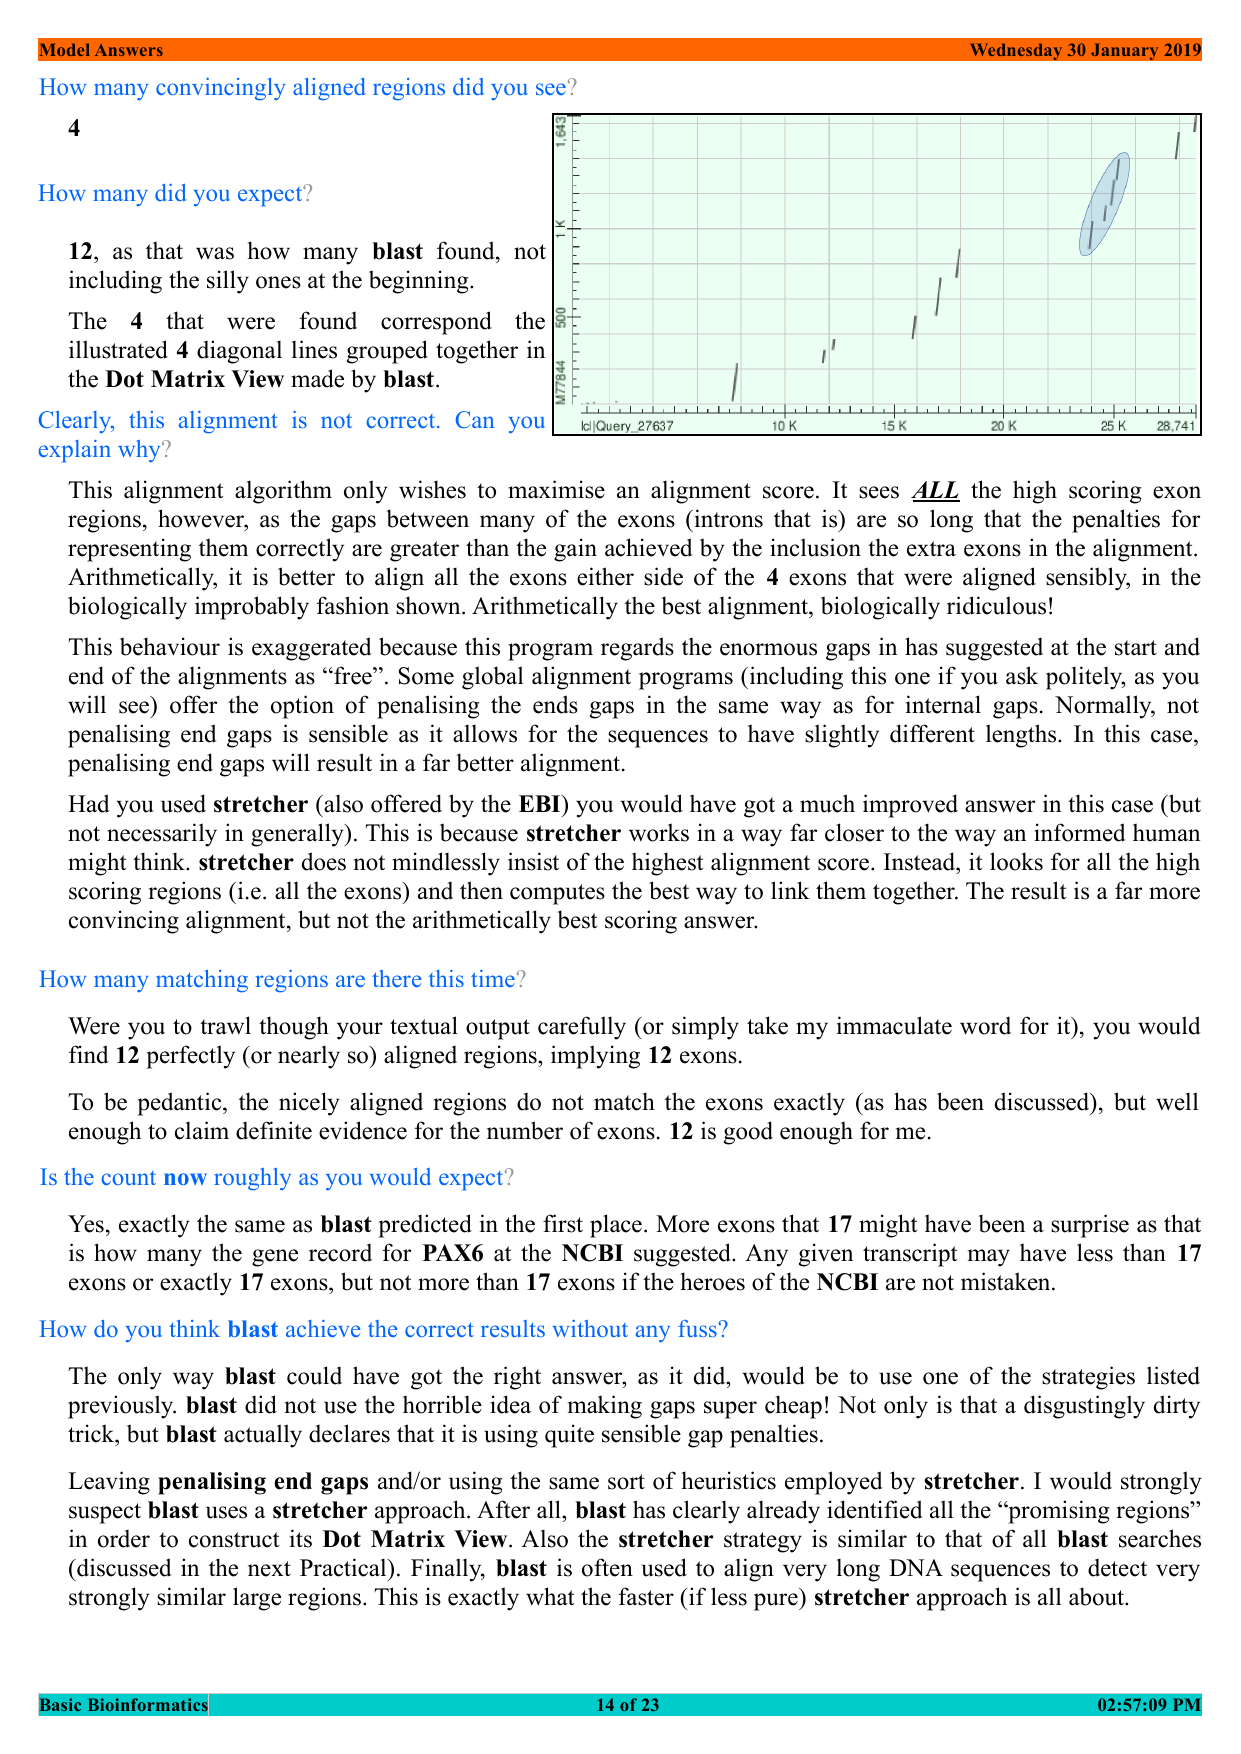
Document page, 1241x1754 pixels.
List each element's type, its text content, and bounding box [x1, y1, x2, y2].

text To be pedantic, the nicely aligned regions do not match the exons exactly (as has been discussed), but well enough to claim definite evidence for the number of exons. 12 is good enough for me. [68, 1086, 1202, 1144]
text 12, as that was how many blast found, not including the silly ones at the beginning. [68, 236, 552, 294]
text Yes, exactly the same as blast predicted in the first place. More exons that 17 might have been a surprise as that is how many the gene record for PAX6 at the NCBI suggested. Any given transcript may have less than 17 exons or exactly 17 exons, but not more than 17 exons if the heroes of the NCBI are not mistaken. [68, 1209, 1202, 1296]
picture [554, 115, 1200, 434]
text How many convincingly aligned regions did you see? [38, 72, 1202, 101]
text This alignment algorithm only wishes to maximise an alignment score. It sees ALL the high scoring exon regions, however, as the gaps between many of the exons (introns that is) are so long that the penalties for representing them correctly are greater than the gain achieved by the inclusion the extra exons in the alignment. Arithmetically, it is better to align all the exons either side of the 4 exons that were aligned sensibly, in the biologically improbably fashion shown. Arithmetically the best alignment, biologically ridiculous! [68, 475, 1202, 620]
text How do you think blast achieve the correct results without any fuss? [38, 1314, 1202, 1343]
text The only way blast could have got the right answer, as it did, would be to use one of the strategies listed previously. blast did not use the horrible idea of making gaps super cheap! Not only is that a disgustingly dirty trick, but blast actually declares that it is using quite sensible gap penalties. [68, 1361, 1202, 1448]
text Clearly, this alignment is not correct. Can you explain why? [38, 405, 1202, 463]
text How many matching regions are there this time? [38, 964, 1202, 993]
text 4 [68, 113, 552, 142]
text Were you to trawl though your textual output carefully (or simply take my immaculate word for it), you would find 12 perfectly (or nearly so) aligned regions, implying 12 exons. [68, 1011, 1202, 1069]
text Leaving penalising end gaps and/or using the same sort of heuristics employed by stretcher. I would strongly suspect blast uses a stretcher approach. After all, blast has clearly already identified all the “promising regions” in order to construct its Dot Matrix View. Also the stretcher strategy is similar to that of all blast searches (discussed in the next Practical). Finally, blast is often used to align very long DNA sequences to detect very strongly similar large regions. This is exactly what the faster (if less pure) stretcher approach is all about. [68, 1466, 1202, 1611]
text This behaviour is exaggerated because this program regards the enormous gaps in has suggested at the start and end of the alignments as “free”. Some global alignment programs (including this one if you ask politely, as you will see) offer the option of penalising the ends gaps in the same way as for internal gaps. Normally, not penalising end gaps is sensible as it allows for the sequences to have slightly different lengths. In this case, penalising end gaps will result in a far better alignment. [68, 632, 1202, 777]
text Had you used stretcher (also offered by the EBI) you would have got a much improved answer in this case (but not necessarily in generally). This is because stretcher works in a way far closer to the way an informed human might think. stretcher does not mindlessly insist of the highest alignment score. Instead, it looks for all the high scoring regions (i.e. all the exons) and then computes the best way to link them together. The result is a far more convincing alignment, but not the arithmetically best scoring answer. [68, 789, 1202, 934]
text Is the count now roughly as you would expect? [39, 1162, 1202, 1191]
text The 4 that were found correspond the illustrated 4 diagonal lines grouped together in the Dot Matrix View made by blast. [68, 306, 552, 393]
text How many did you expect? [38, 178, 552, 207]
